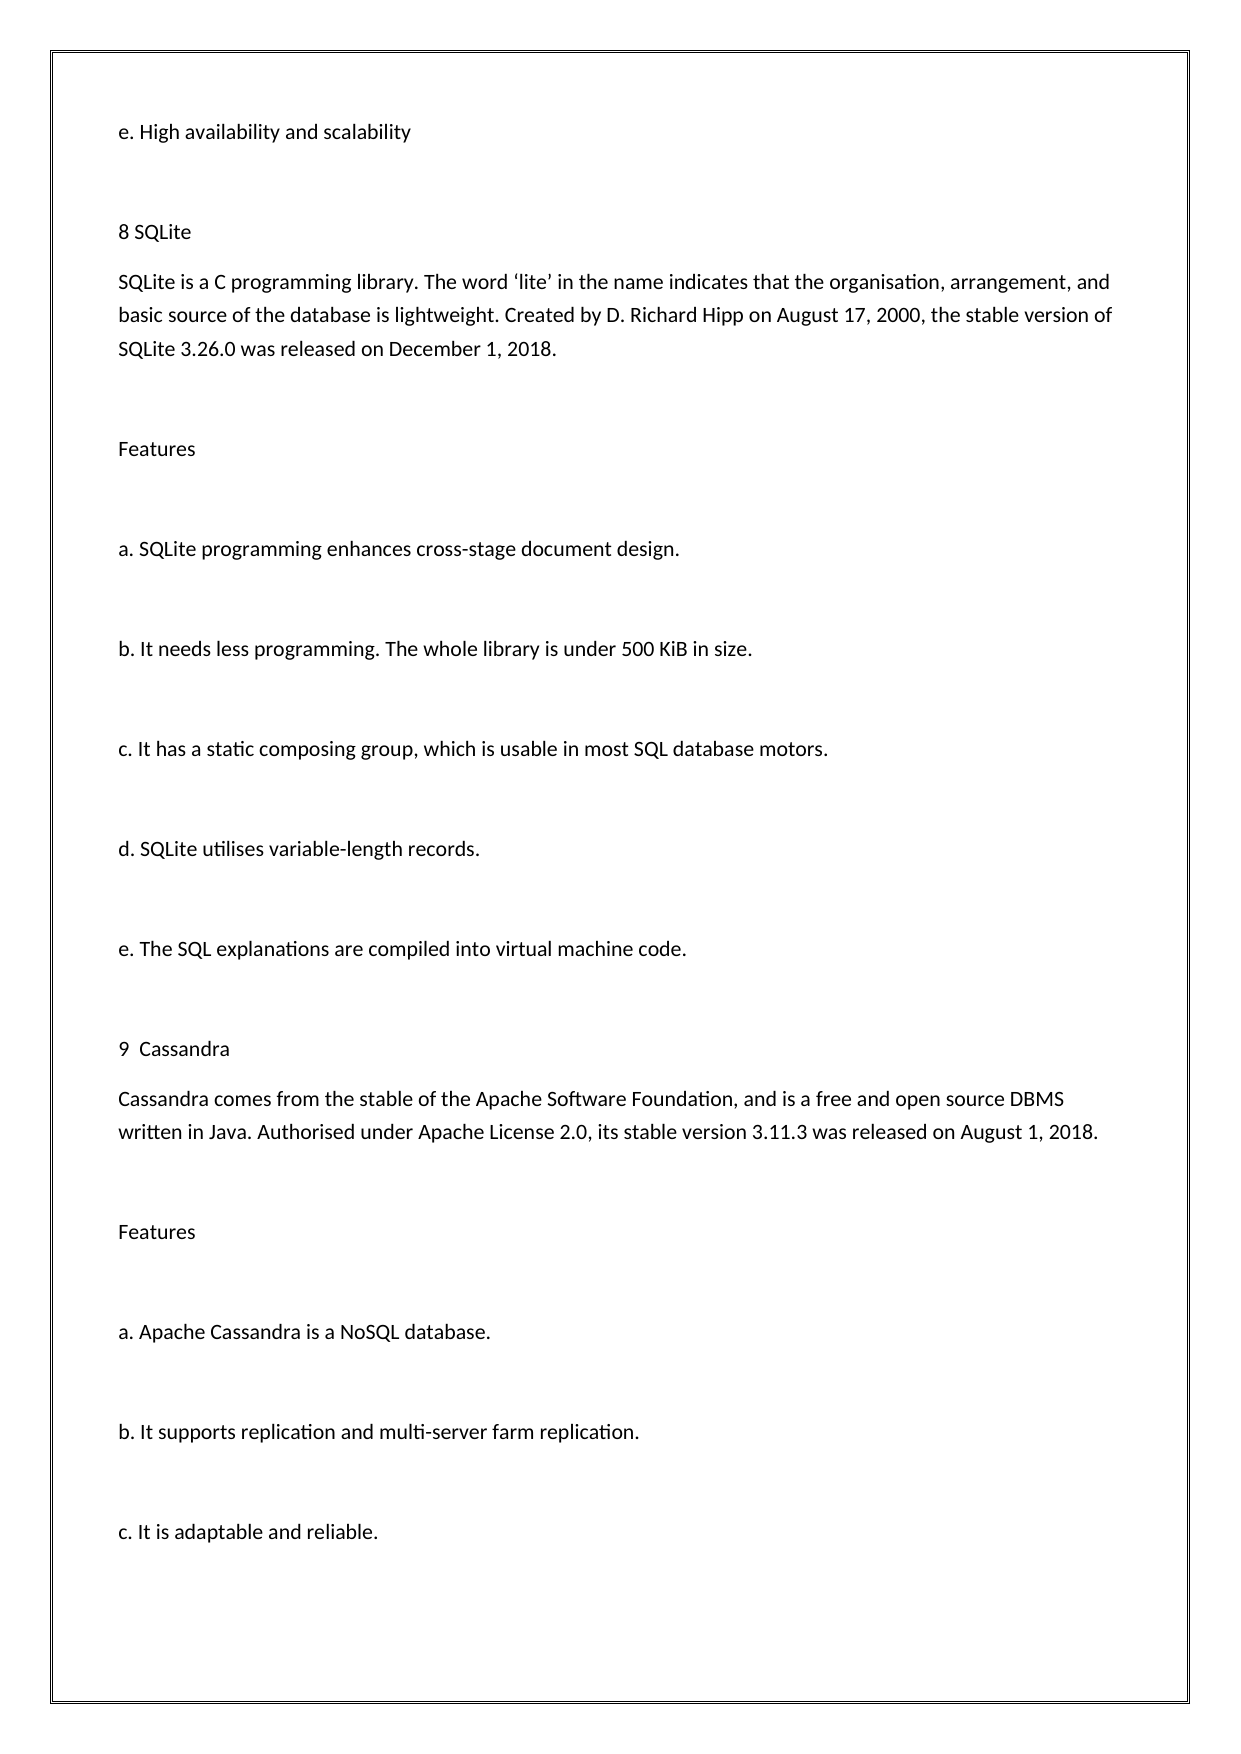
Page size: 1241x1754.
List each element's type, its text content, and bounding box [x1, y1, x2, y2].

text e. The SQL explanations are compiled into virtual machine code. [118, 935, 1122, 961]
text a. SQLite programming enhances cross-stage document design. [118, 535, 1122, 561]
text 9 Cassandra [118, 1035, 1122, 1061]
text SQLite is a C programming library. The word ‘lite’ in the name indicates that the organisation, arrangement, and basic source of the database is lightweight. Created by D. Richard Hipp on August 17, 2000, the stable version of SQLite 3.26.0 was released on December 1, 2018. [118, 268, 1122, 361]
text b. It needs less programming. The whole library is under 500 KiB in size. [118, 635, 1122, 661]
text b. It supports replication and multi-server farm replication. [118, 1418, 1122, 1445]
text Features [118, 435, 1122, 461]
text a. Apache Cassandra is a NoSQL database. [118, 1318, 1122, 1345]
text Features [118, 1218, 1122, 1245]
text d. SQLite utilises variable-length records. [118, 835, 1122, 861]
text 8 SQLite [118, 218, 1122, 245]
text e. High availability and scalability [118, 118, 1122, 145]
text Cassandra comes from the stable of the Apache Software Foundation, and is a free and open source DBMS written in Java. Authorised under Apache License 2.0, its stable version 3.11.3 was released on August 1, 2018. [118, 1085, 1122, 1145]
text c. It has a static composing group, which is usable in most SQL database motors. [118, 735, 1122, 761]
text c. It is adaptable and reliable. [118, 1518, 1122, 1545]
